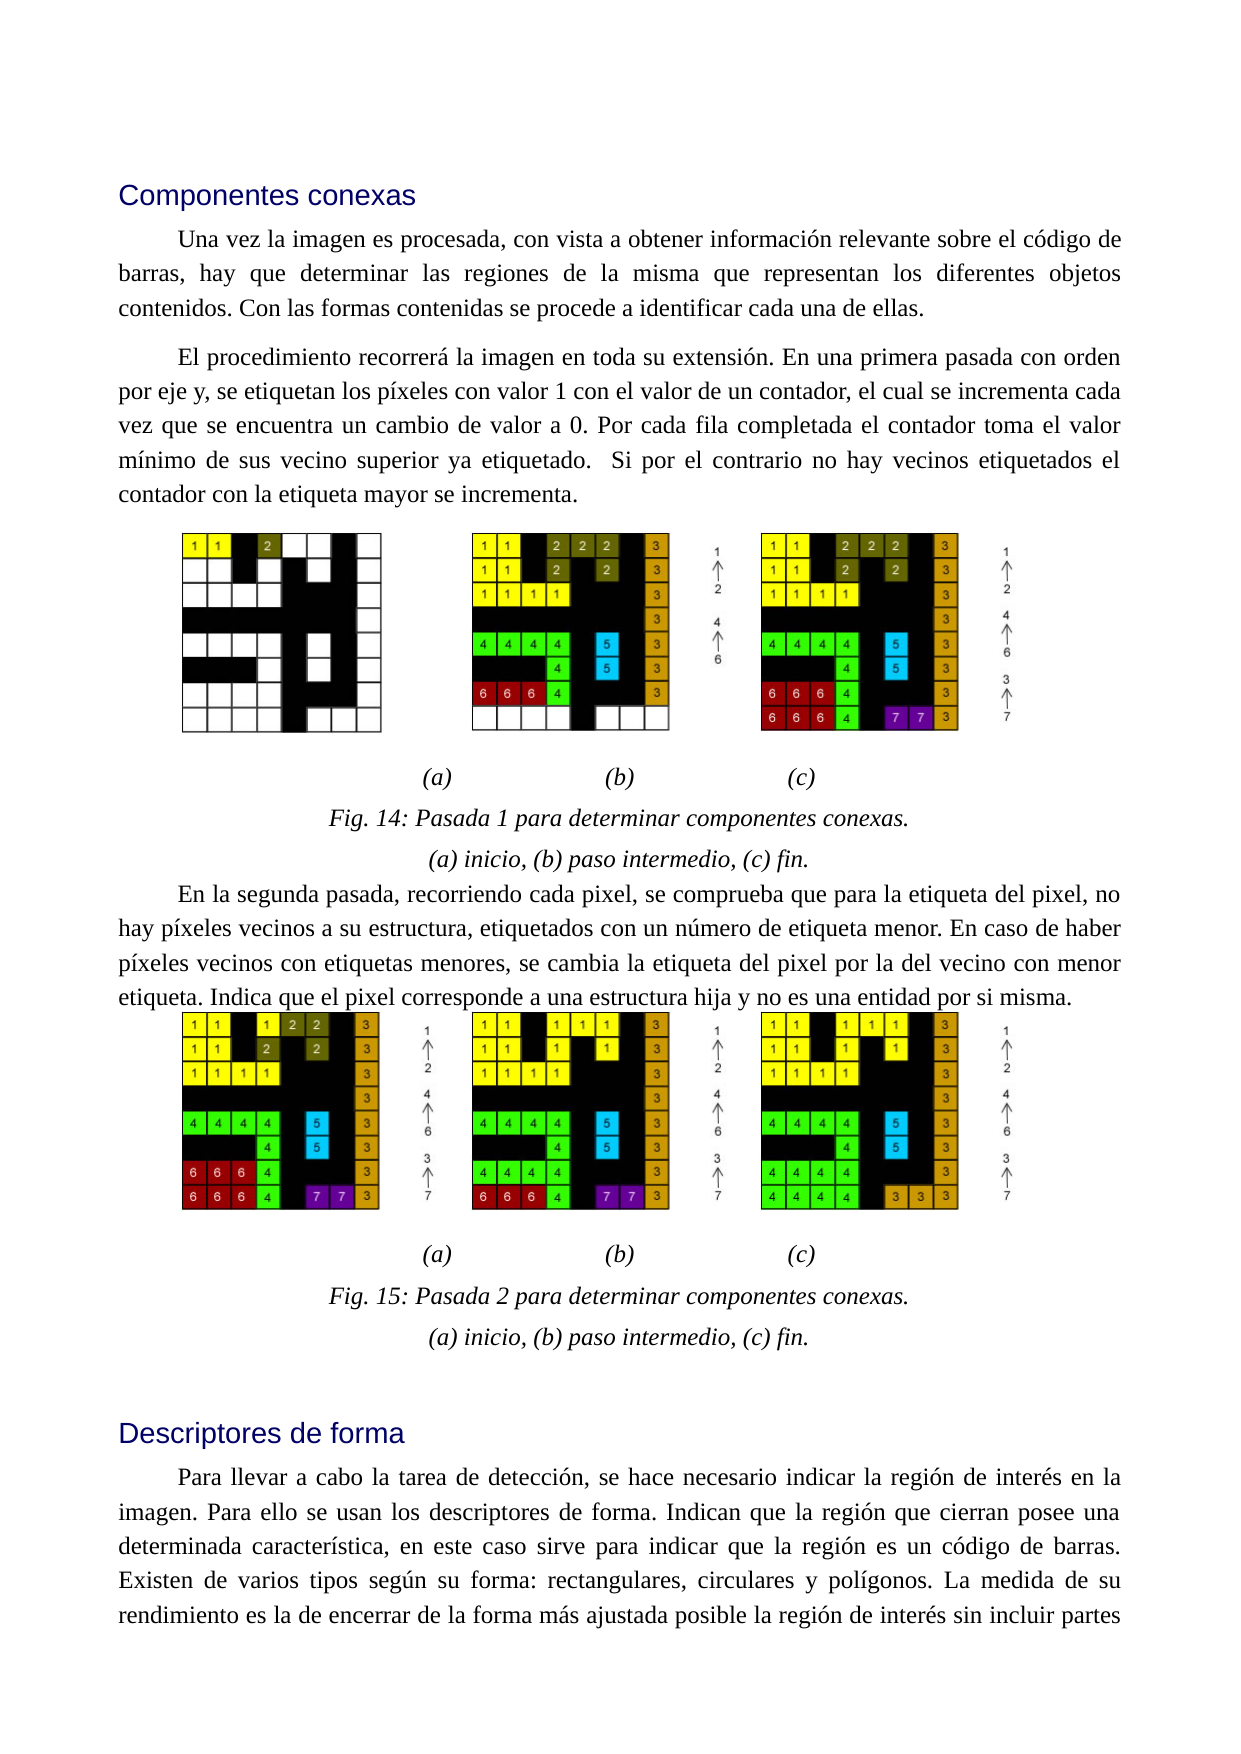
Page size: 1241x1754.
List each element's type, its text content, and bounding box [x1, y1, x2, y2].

subtitle Descriptores de forma [118, 1416, 1122, 1449]
text Una vez la imagen es procesada, con vista a obtener información relevante sobre el código de barras, hay que determinar las regiones de la misma que representan los diferentes objetos contenidos. Con las formas contenidas se procede a identificar cada una de ellas. [118, 224, 1122, 321]
text El procedimiento recorrerá la imagen en toda su extensión. En una primera pasada con orden por eje y, se etiquetan los píxeles con valor 1 con el valor de un contador, el cual se incrementa cada vez que se encuentra un cambio de valor a 0. Por cada fila completada el contador toma el valor mínimo de sus vecino superior ya etiquetado. Si por el contrario no hay vecinos etiquetados el contador con la etiqueta mayor se incrementa. [118, 342, 1122, 508]
subtitle Componentes conexas [118, 178, 1122, 211]
text En la segunda pasada, recorriendo cada pixel, se comprueba que para la etiqueta del pixel, no hay píxeles vecinos a su estructura, etiquetados con un número de etiqueta menor. En caso de haber píxeles vecinos con etiquetas menores, se cambia la etiqueta del pixel por la del vecino con menor etiqueta. Indica que el pixel corresponde a una estructura hija y no es una entidad por si misma. [118, 529, 1122, 1011]
text (a) (b) (c) [181, 1211, 1059, 1268]
text Para llevar a cabo la tarea de detección, se hace necesario indicar la región de interés en la imagen. Para ello se usan los descriptores de forma. Indican que la región que cierran posee una determinada característica, en este caso sirve para indicar que la región es un código de barras. Existen de varios tipos según su forma: rectangulares, circulares y polígonos. La medida de su rendimiento es la de encerrar de la forma más ajustada posible la región de interés sin incluir partes [118, 1462, 1122, 1629]
picture [181, 531, 383, 734]
text (a) (b) (c) [181, 544, 1059, 791]
text (a) inicio, (b) paso intermedio, (c) fin. [181, 844, 1059, 873]
picture [181, 1011, 1060, 1211]
picture [470, 531, 1060, 732]
text Fig. 15: Pasada 2 para determinar componentes conexas. [181, 1281, 1059, 1309]
text Fig. 14: Pasada 1 para determinar componentes conexas. [181, 803, 1059, 832]
text (a) inicio, (b) paso intermedio, (c) fin. [181, 1322, 1059, 1351]
